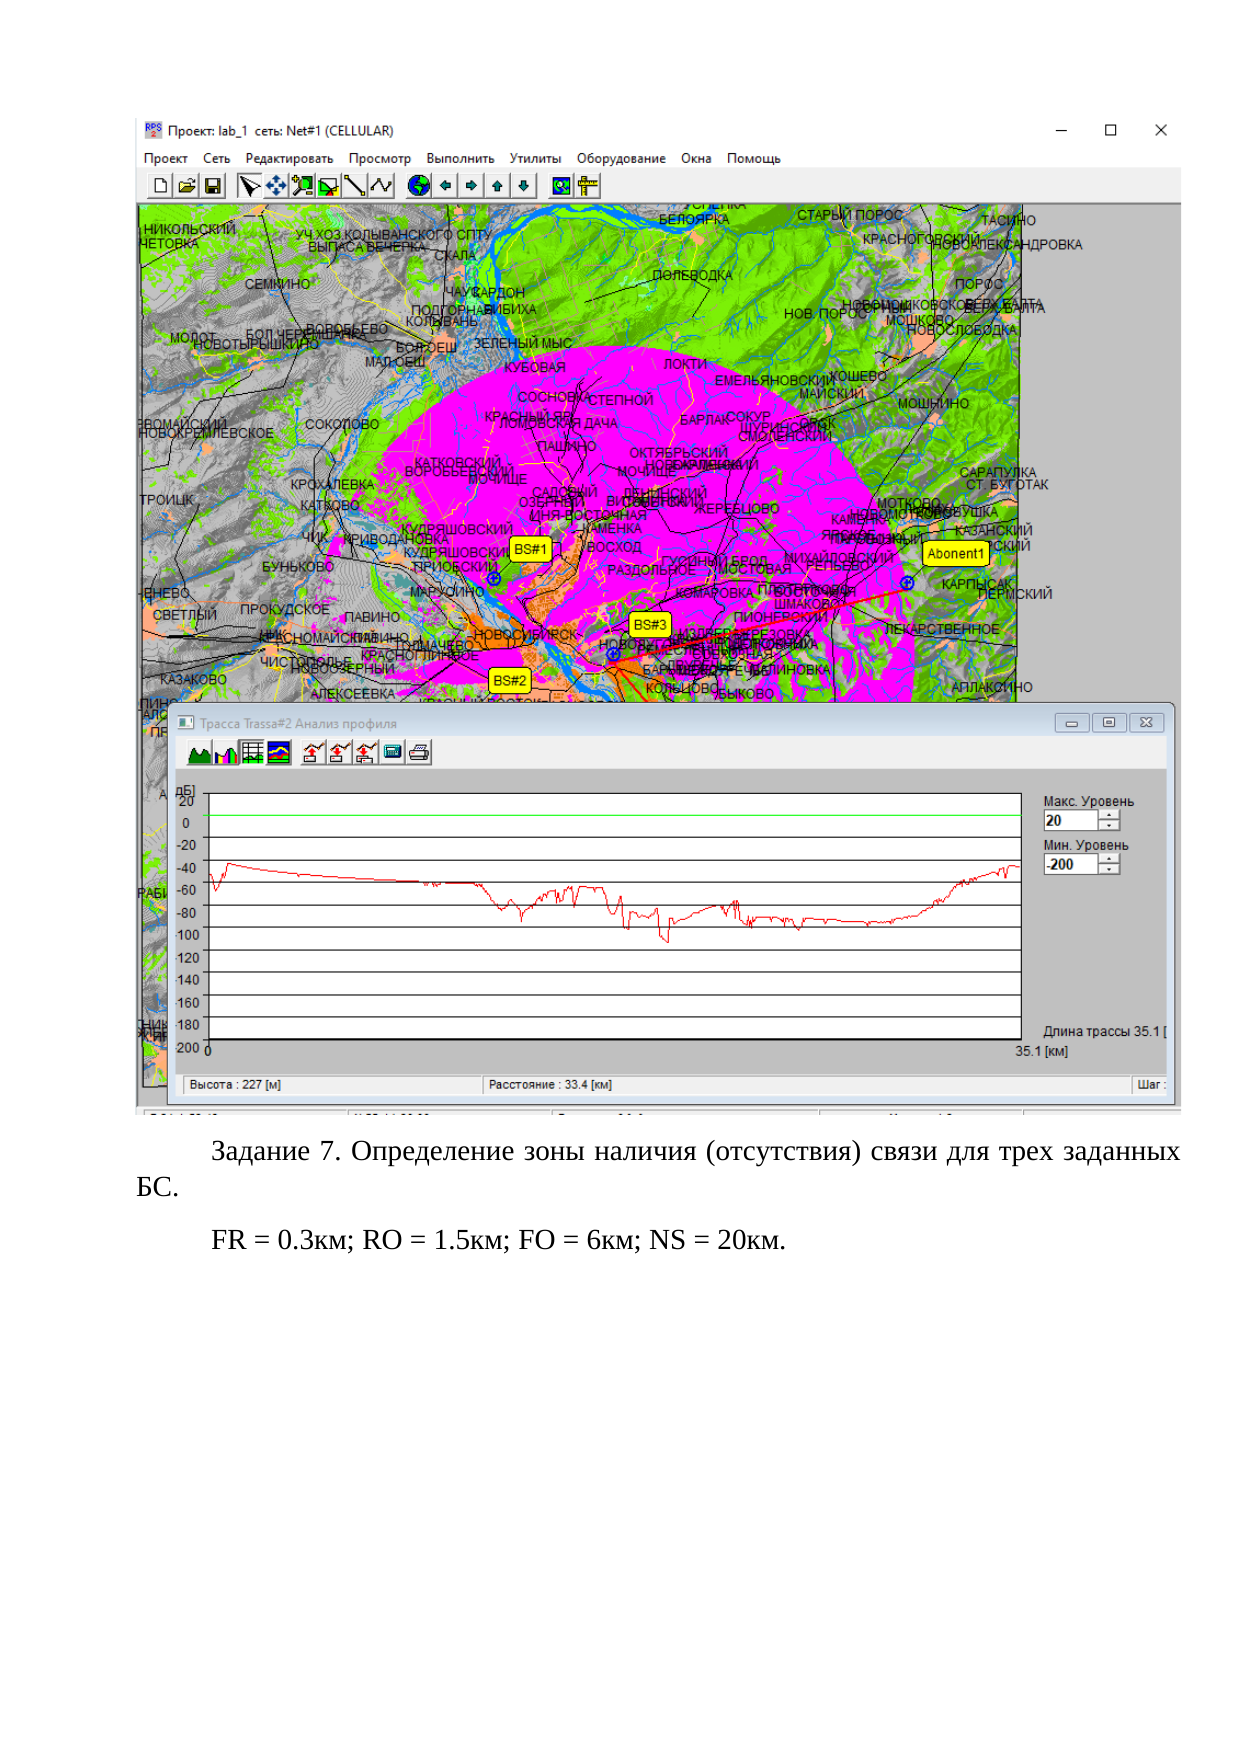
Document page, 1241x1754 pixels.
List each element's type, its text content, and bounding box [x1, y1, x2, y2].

text FR = 0.3км; RO = 1.5км; FO = 6км; NS = 20км. [136, 1222, 1181, 1256]
text Задание 7. Определение зоны наличия (отсутствия) связи для трех заданных БС. [136, 1133, 1181, 1203]
picture [135, 118, 1182, 1115]
